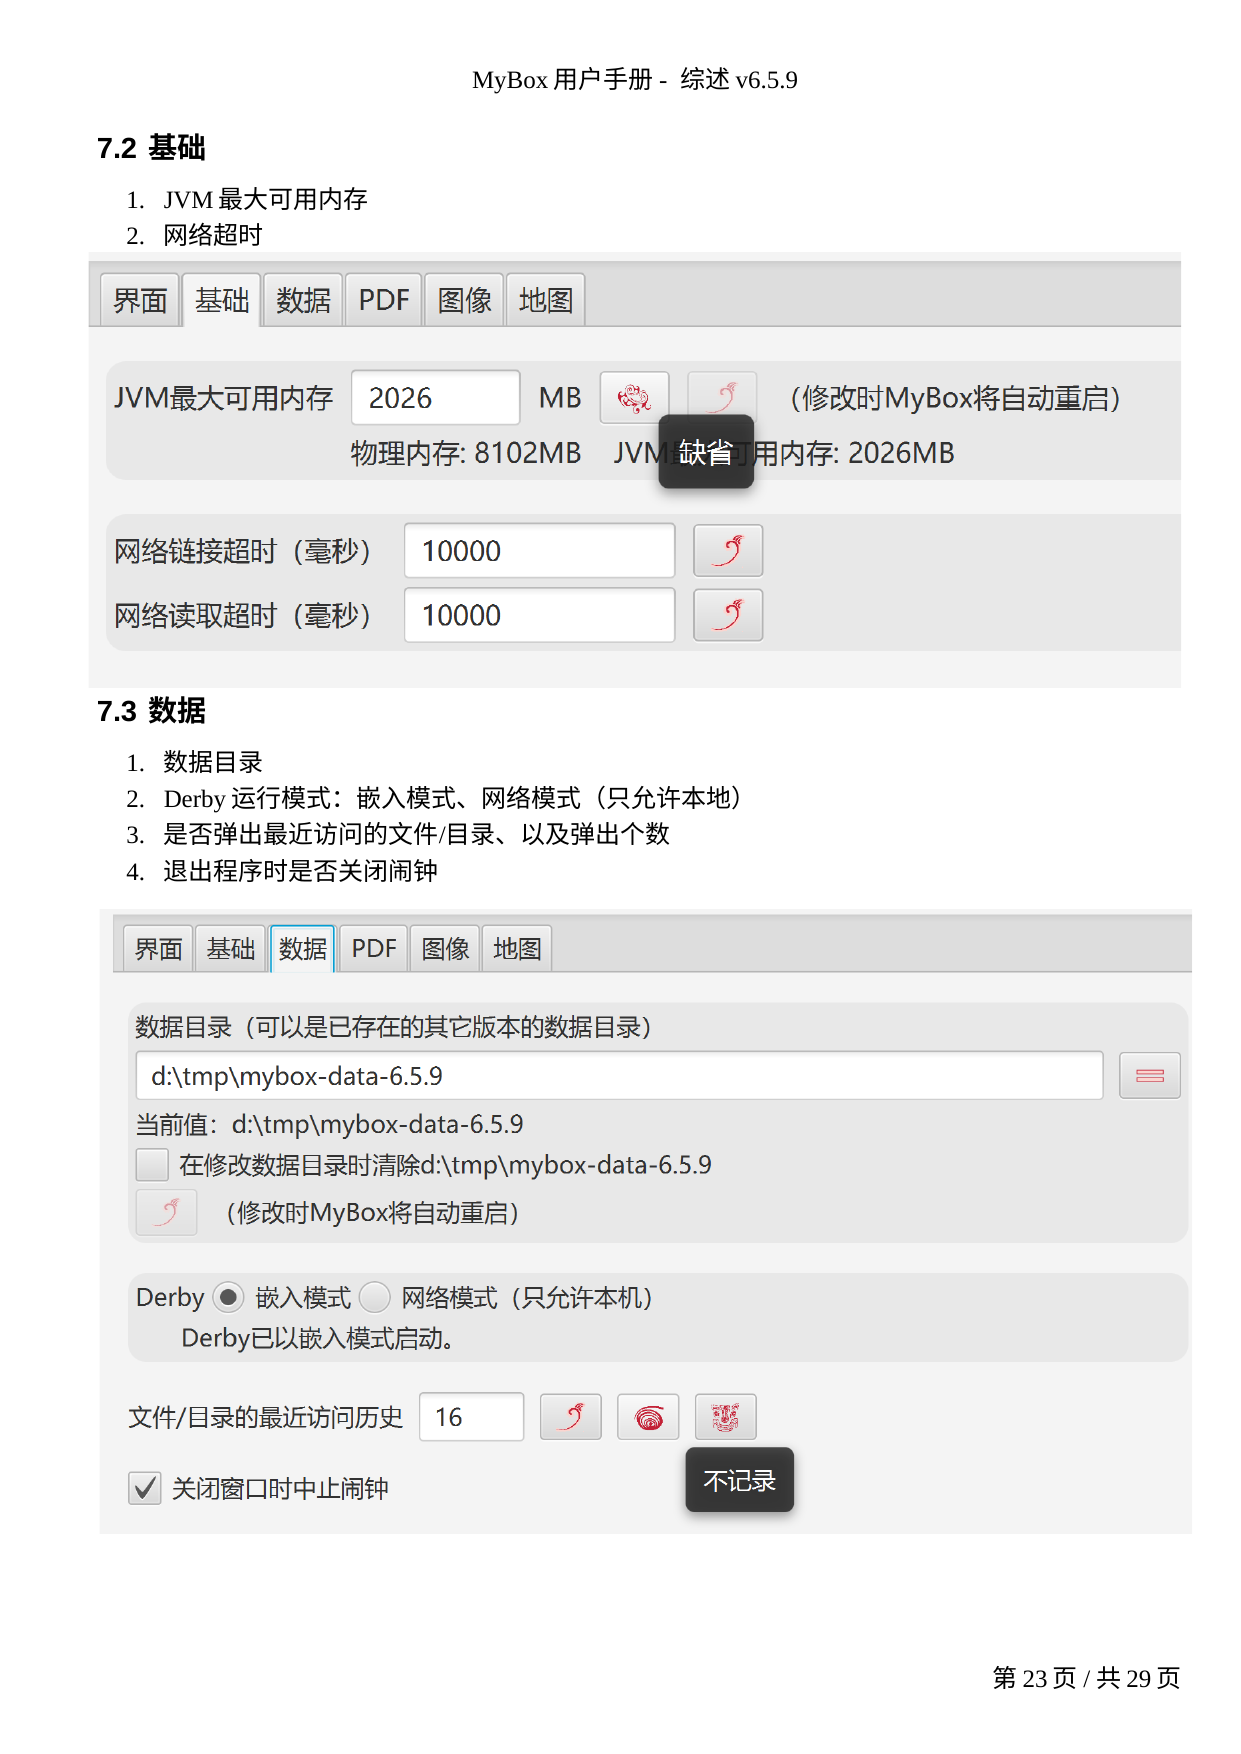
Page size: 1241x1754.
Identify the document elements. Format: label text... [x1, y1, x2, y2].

list 数据目录 [126, 742, 1181, 779]
list 是否弹出最近访问的文件/目录、以及弹出个数 [126, 815, 1181, 851]
picture [88, 252, 1182, 688]
picture [99, 908, 1193, 1534]
list 退出程序时是否关闭闹钟 [126, 851, 1181, 887]
list Derby运行模式：嵌入模式、网络模式（只允许本地） [126, 779, 1181, 815]
subtitle 基础 [88, 125, 1181, 167]
list JVM最大可用内存 [126, 179, 1181, 216]
subtitle 数据 [88, 688, 1181, 730]
list 网络超时 [126, 216, 1181, 252]
